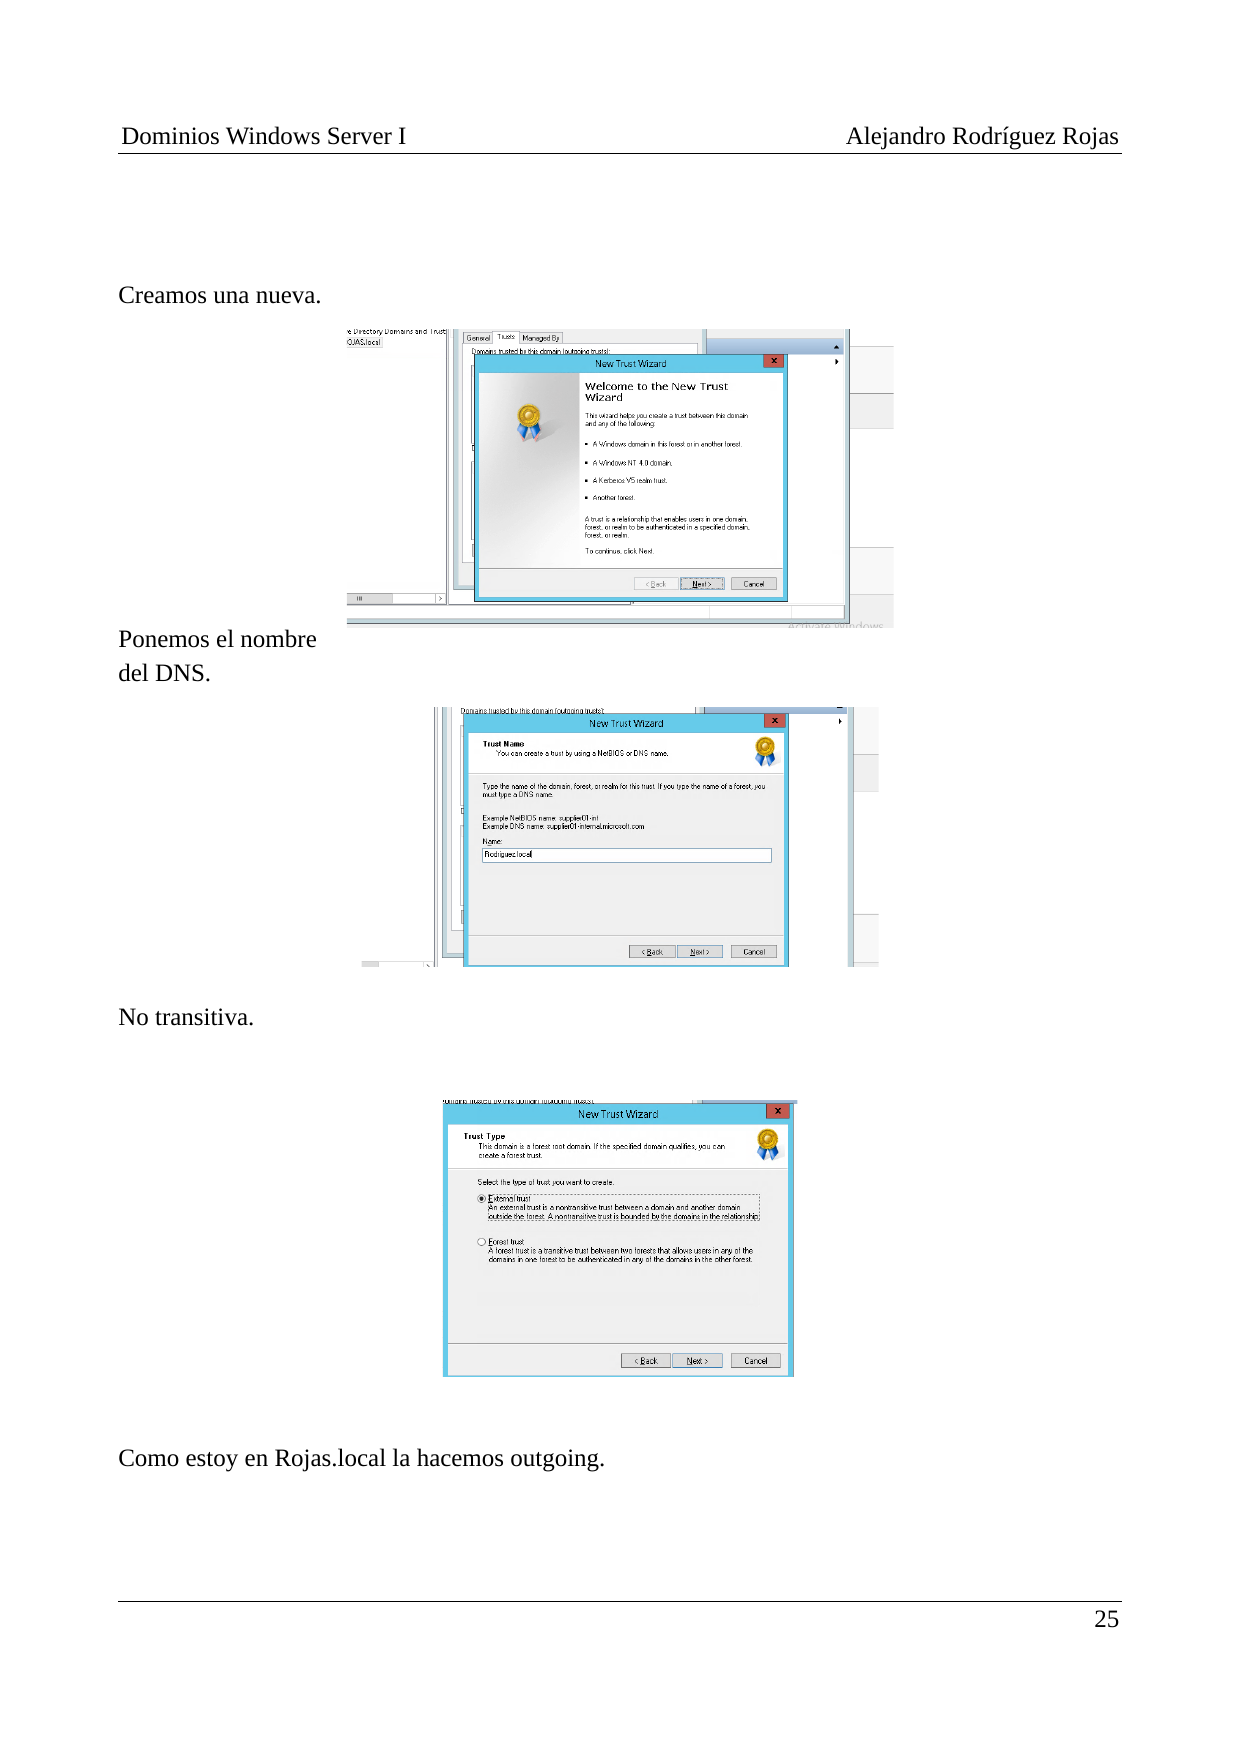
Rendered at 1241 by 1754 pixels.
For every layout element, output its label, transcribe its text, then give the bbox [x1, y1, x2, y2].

picture [634, 1100, 798, 1377]
picture [635, 329, 894, 628]
text No transitiva. [118, 1002, 1122, 1031]
text Como estoy en Rojas.local la hacemos outgoing. [118, 1443, 1122, 1472]
text Creamos una nueva. [118, 281, 1122, 309]
text Ponemos el nombre del DNS. [118, 624, 1122, 687]
picture [640, 707, 879, 967]
